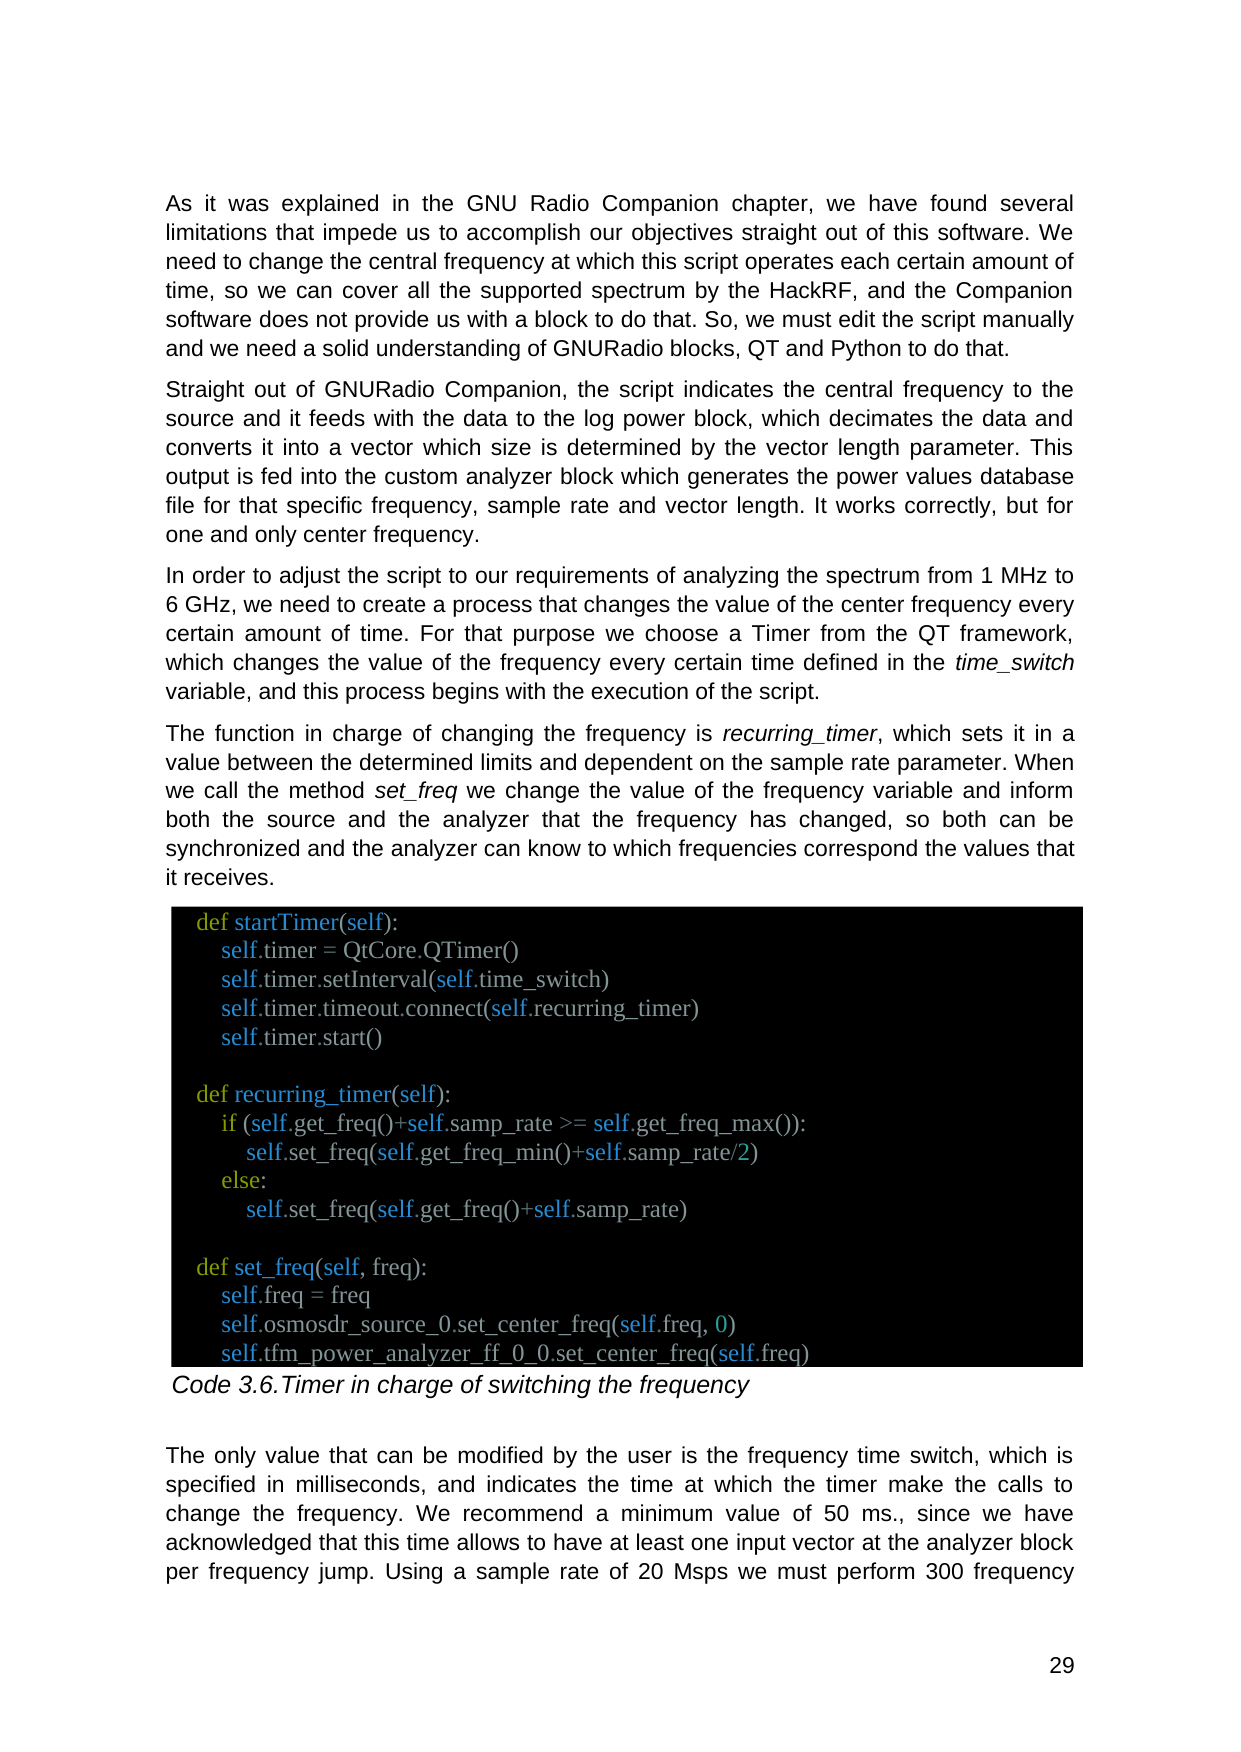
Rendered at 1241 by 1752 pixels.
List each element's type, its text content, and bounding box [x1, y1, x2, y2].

text The function in charge of changing the frequency is recurring_timer, which sets it in a value between the determined limits and dependent on the sample rate parameter. When we call the method set_freq we change the value of the frequency variable and inform both the source and the analyzer that the frequency has changed, so both can be synchronized and the analyzer can know to which frequencies correspond the values that it receives. [165, 719, 1075, 891]
text In order to adjust the script to our requirements of analyzing the spectrum from 1 MHz to 6 GHz, we need to create a process that changes the value of the center frequency every certain amount of time. For that purpose we choose a Timer from the QT framework, which changes the value of the frequency every certain time defined in the time_switch variable, and this process begins with the execution of the script. [165, 562, 1075, 704]
text As it was explained in the GNU Radio Companion chapter, we have found several limitations that impede us to accomplish our objectives straight out of this software. We need to change the central frequency at which this script operates each certain amount of time, so we can cover all the supported spectrum by the HackRF, and the Companion software does not provide us with a block to do that. So, we must edit the script manually and we need a solid understanding of GNURadio blocks, QT and Python to do that. [165, 190, 1075, 361]
text Straight out of GNURadio Companion, the script indicates the central frequency to the source and it feeds with the data to the log power block, which decimates the data and converts it into a vector which size is determined by the vector length parameter. This output is fed into the custom analyzer block which generates the power values database file for that specific frequency, sample rate and vector length. It works correctly, but for one and only center frequency. [165, 376, 1075, 547]
text Code 3.6.Timer in charge of switching the frequency [171, 1367, 1083, 1398]
text The only value that can be modified by the user is the frequency time switch, which is specified in milliseconds, and indicates the time at which the timer make the calls to change the frequency. We recommend a minimum value of 50 ms., since we have acknowledged that this time allows to have at least one input vector at the analyzer block per frequency jump. Using a sample rate of 20 Msps we must perform 300 frequency [165, 1442, 1075, 1585]
